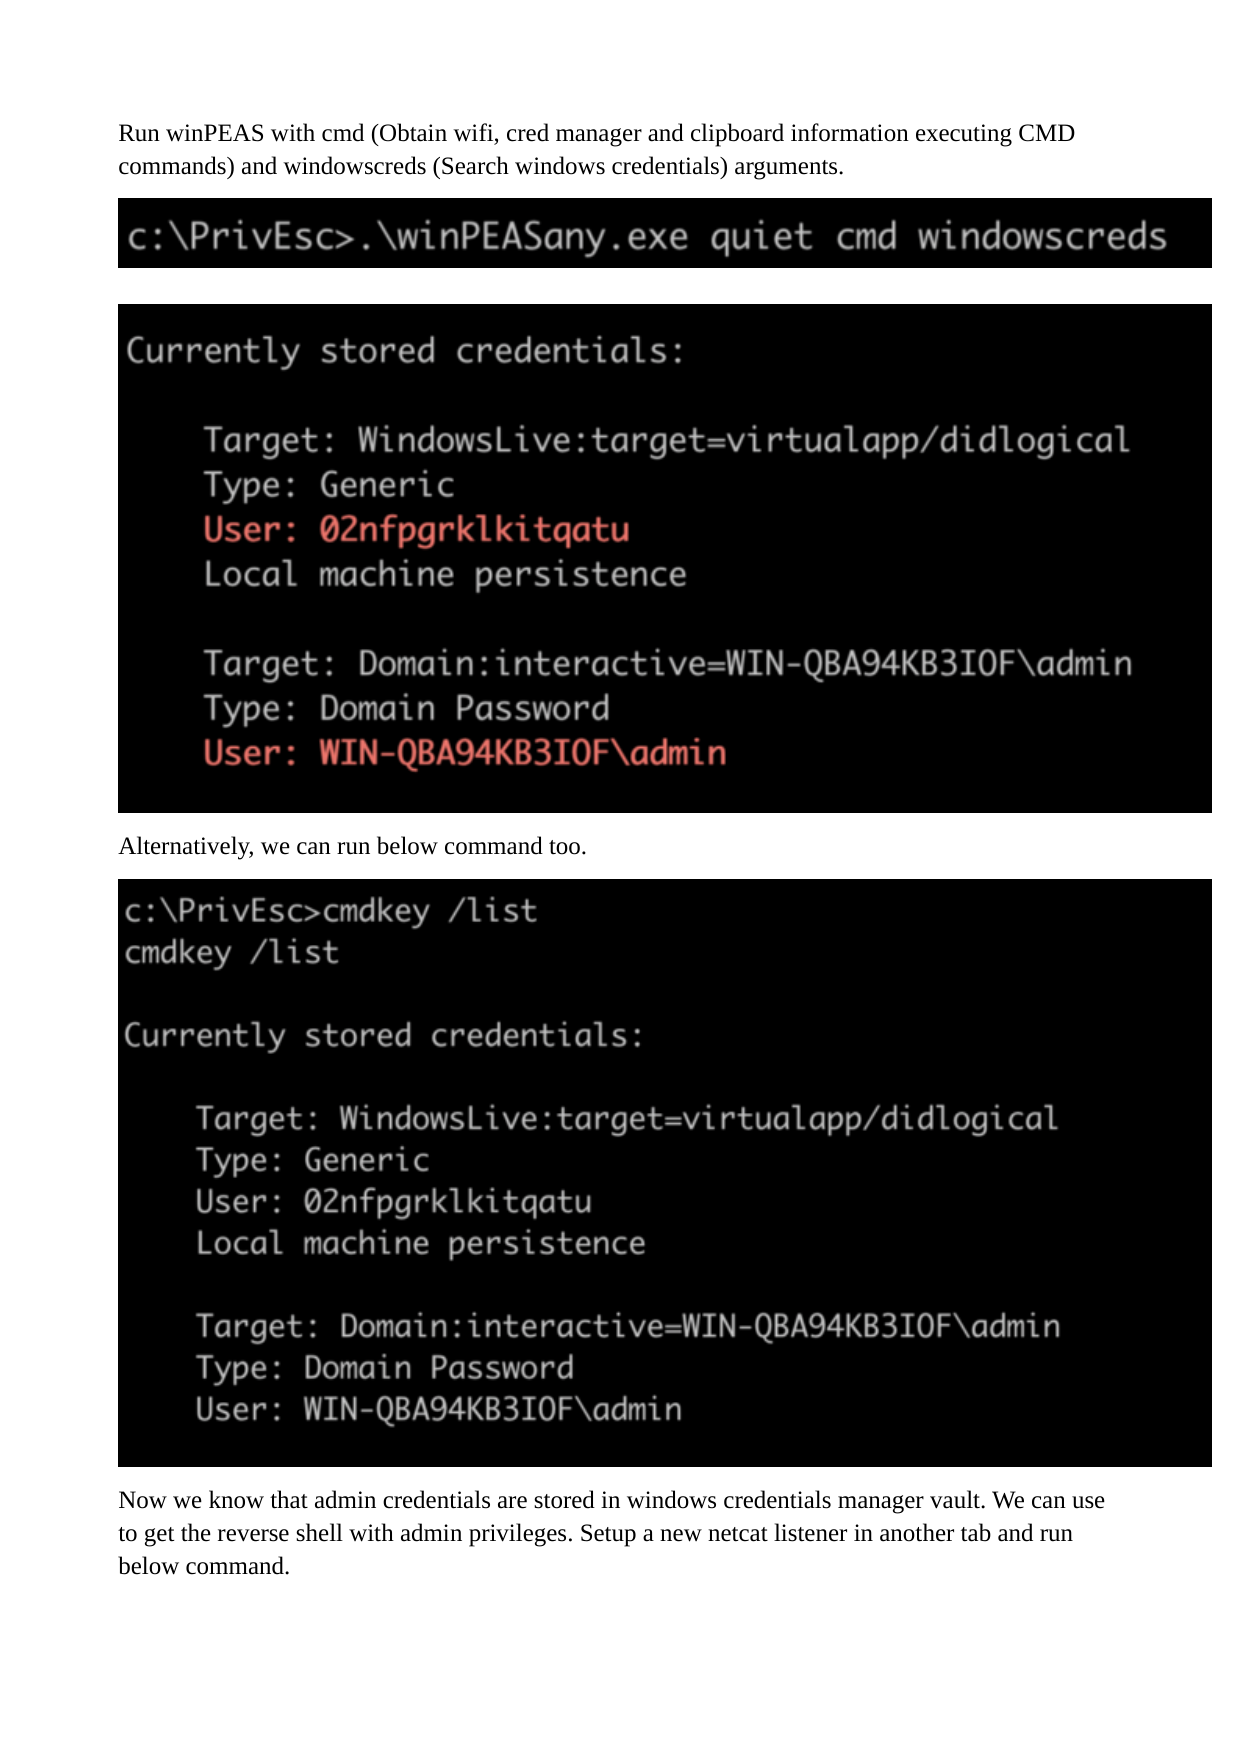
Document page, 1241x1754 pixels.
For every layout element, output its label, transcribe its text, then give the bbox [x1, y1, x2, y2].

text Now we know that admin credentials are stored in windows credentials manager vault. We can use to get the reverse shell with admin privileges. Setup a new netcat listener in another tab and run below command. [118, 1485, 1122, 1580]
text Alternatively, we can run below command too. [118, 831, 1122, 860]
picture [118, 879, 1212, 1467]
picture [118, 304, 1212, 813]
text Run winPEAS with cmd (Obtain wifi, cred manager and clipboard information executing CMD commands) and windowscreds (Search windows credentials) arguments. [118, 118, 1122, 180]
picture [118, 198, 1212, 268]
